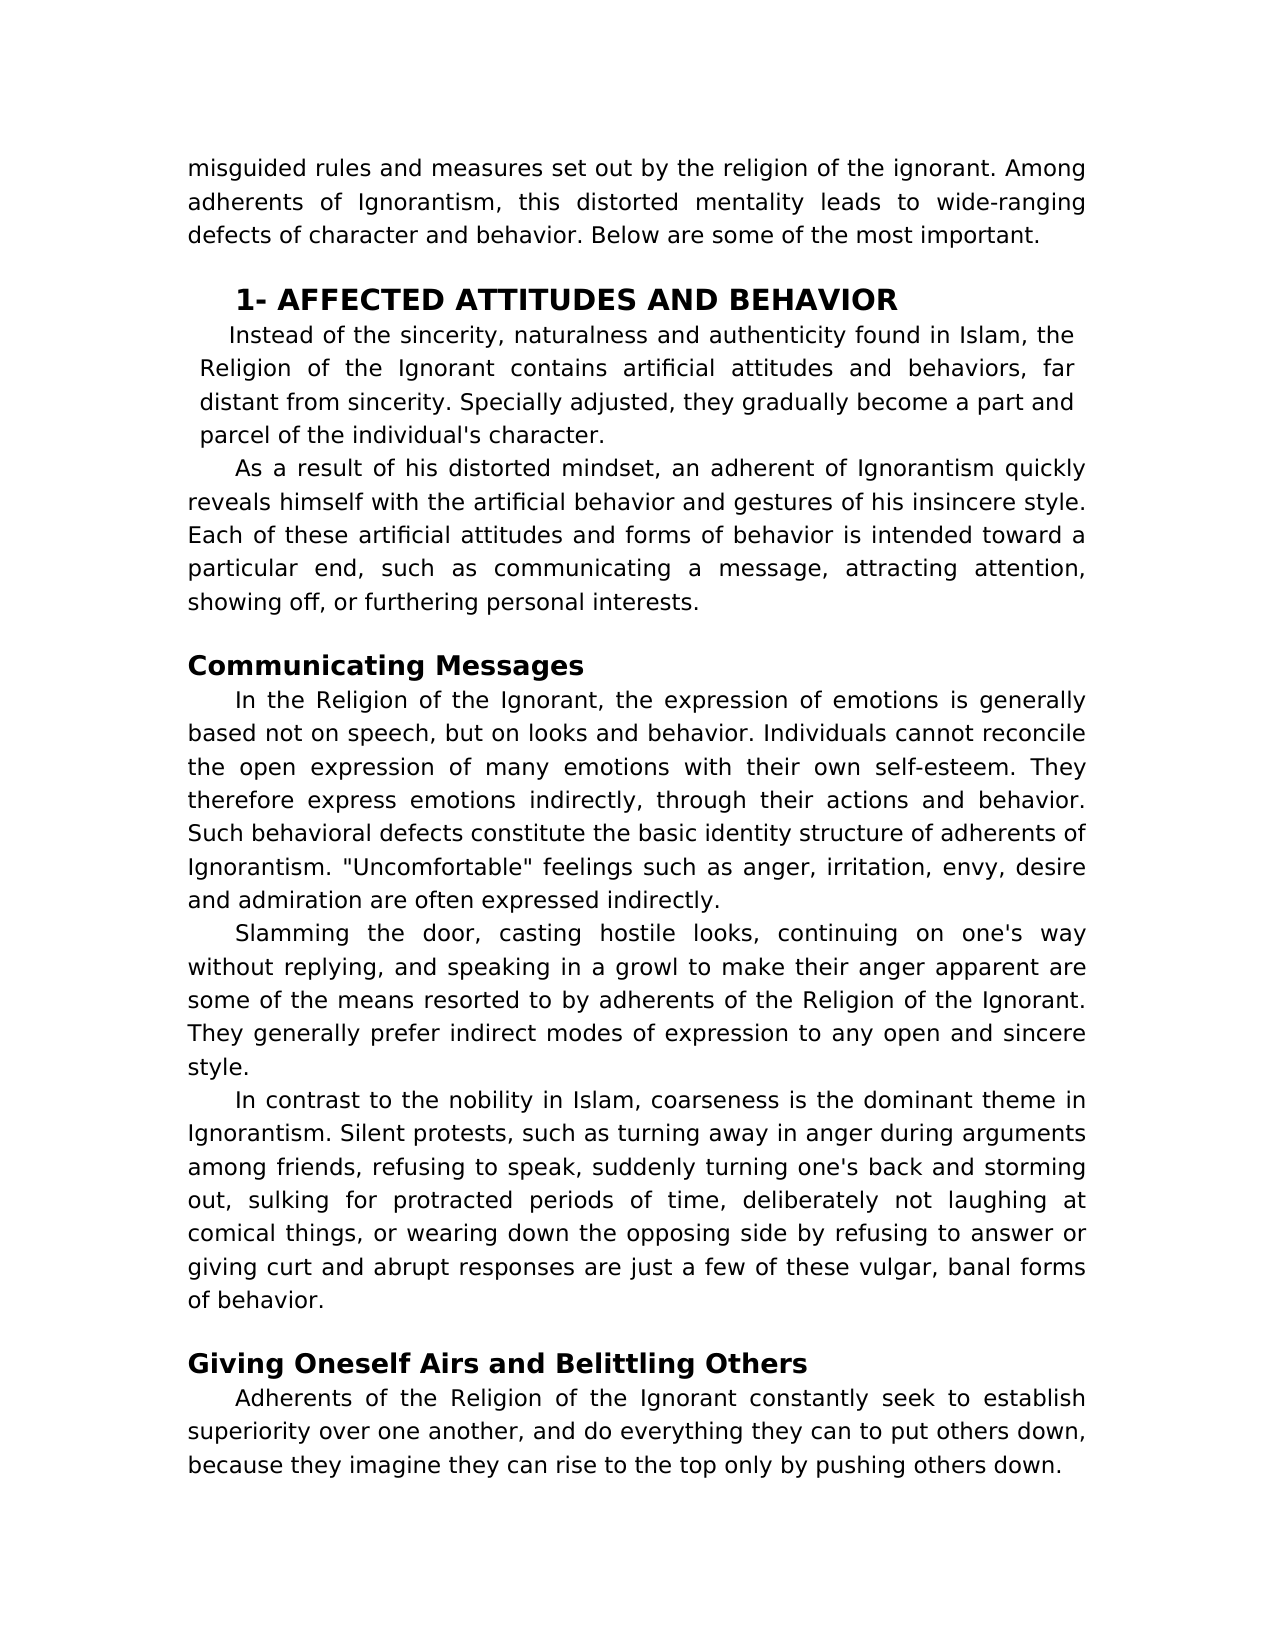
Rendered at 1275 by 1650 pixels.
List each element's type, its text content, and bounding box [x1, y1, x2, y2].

text Adherents of the Religion of the Ignorant constantly seek to establish superiority over one another, and do everything they can to put others down, because they imagine they can rise to the top only by pushing others down. [187, 1380, 1087, 1480]
text 1- Affected AttItudes and BehavIor [187, 283, 1087, 317]
text Giving Oneself Airs and Belittling Others [187, 1348, 1087, 1380]
text Slamming the door, casting hostile looks, continuing on one's way without replying, and speaking in a growl to make their anger apparent are some of the means resorted to by adherents of the Religion of the Ignorant. They generally prefer indirect modes of expression to any open and sincere style. [187, 915, 1087, 1082]
text In the Religion of the Ignorant, the expression of emotions is generally based not on speech, but on looks and behavior. Individuals cannot reconcile the open expression of many emotions with their own self-esteem. They therefore express emotions indirectly, through their actions and behavior. Such behavioral defects constitute the basic identity structure of adherents of Ignorantism. "Uncomfortable" feelings such as anger, irritation, envy, desire and admiration are often expressed indirectly. [187, 682, 1087, 915]
text Instead of the sincerity, naturalness and authenticity found in Islam, the Religion of the Ignorant contains artificial attitudes and behaviors, far distant from sincerity. Specially adjusted, they gradually become a part and parcel of the individual's character. [199, 317, 1076, 450]
text In contrast to the nobility in Islam, coarseness is the dominant theme in Ignorantism. Silent protests, such as turning away in anger during arguments among friends, refusing to speak, suddenly turning one's back and storming out, sulking for protracted periods of time, deliberately not laughing at comical things, or wearing down the opposing side by refusing to answer or giving curt and abrupt responses are just a few of these vulgar, banal forms of behavior. [187, 1082, 1087, 1315]
text misguided rules and measures set out by the religion of the ignorant. Among adherents of Ignorantism, this distorted mentality leads to wide-ranging defects of character and behavior. Below are some of the most important. [187, 150, 1087, 250]
text As a result of his distorted mindset, an adherent of Ignorantism quickly reveals himself with the artificial behavior and gestures of his insincere style. Each of these artificial attitudes and forms of behavior is intended toward a particular end, such as communicating a message, attracting attention, showing off, or furthering personal interests. [187, 450, 1087, 617]
text Communicating Messages [187, 650, 1087, 682]
